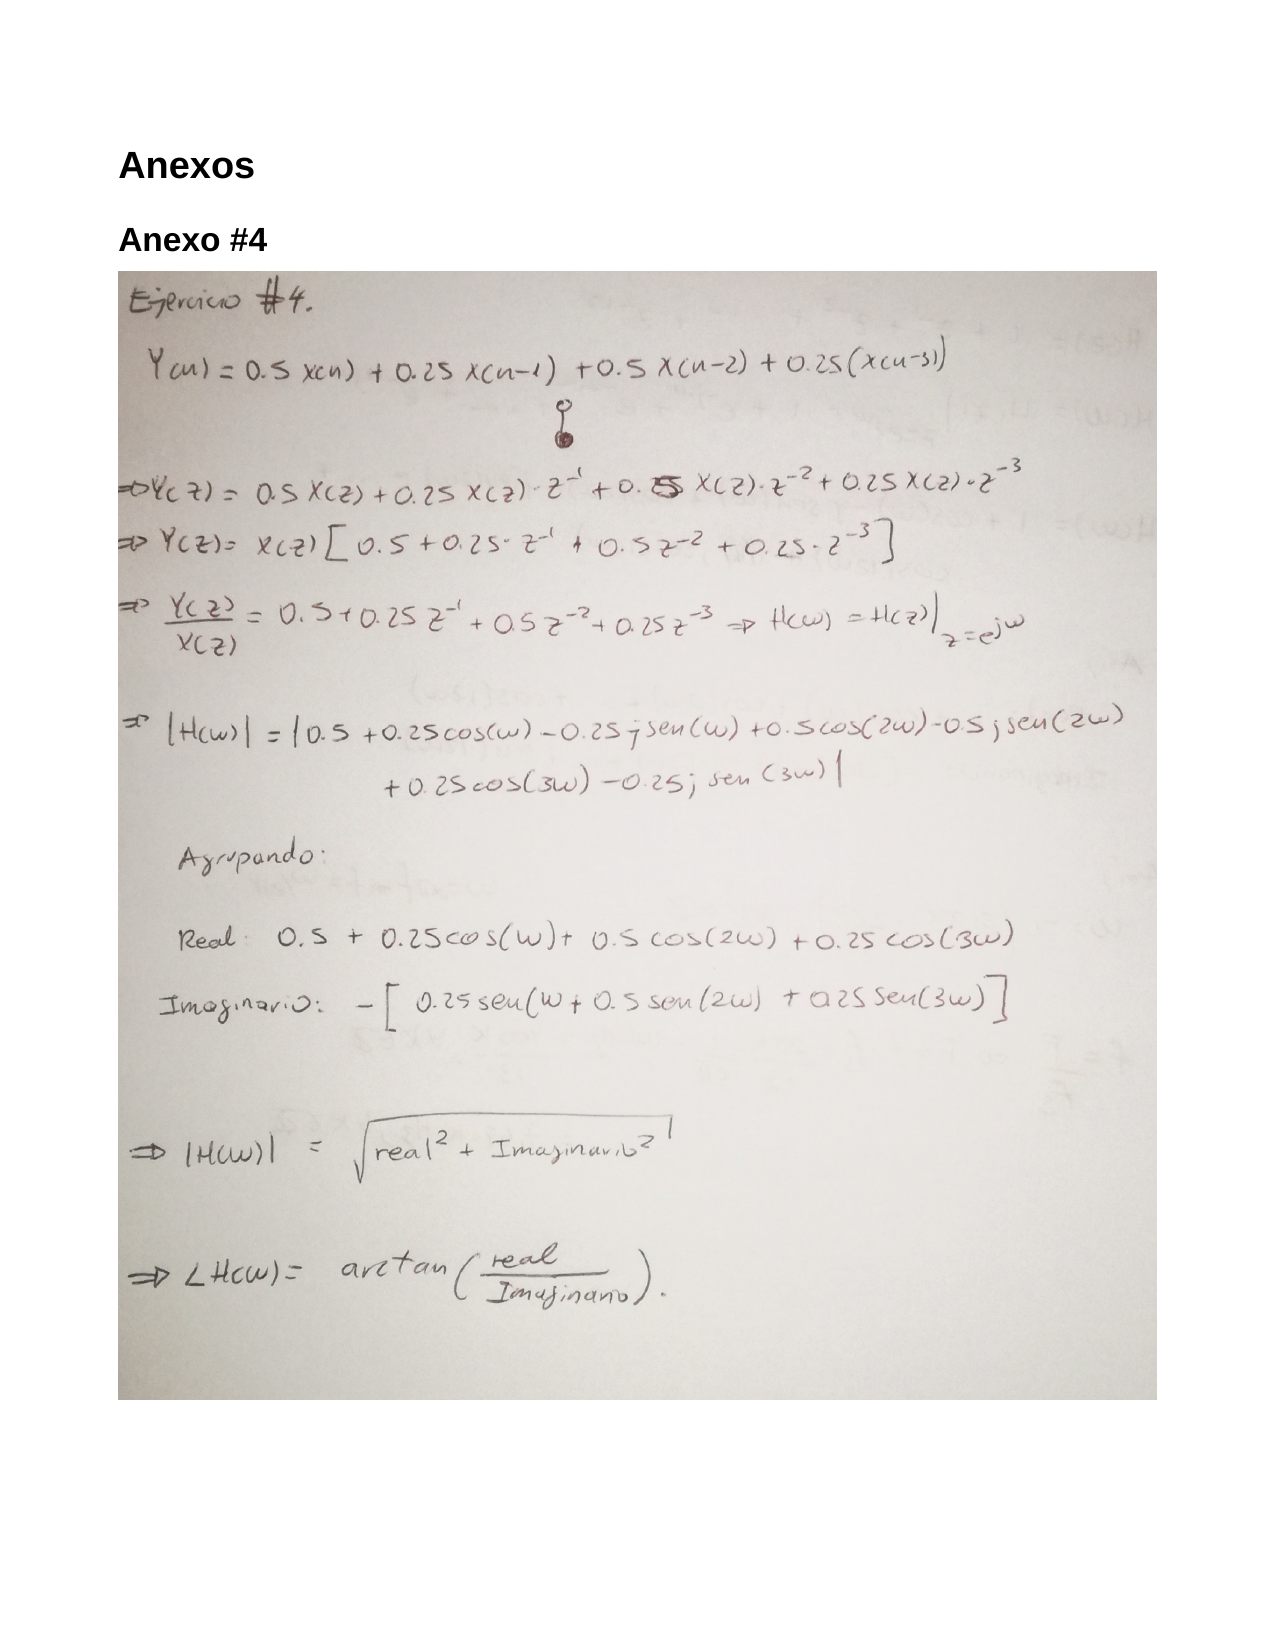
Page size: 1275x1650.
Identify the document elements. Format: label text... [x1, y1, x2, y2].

picture [118, 271, 1157, 1400]
subtitle Anexo #4 [118, 220, 1157, 259]
subtitle Anexos [118, 143, 1157, 187]
